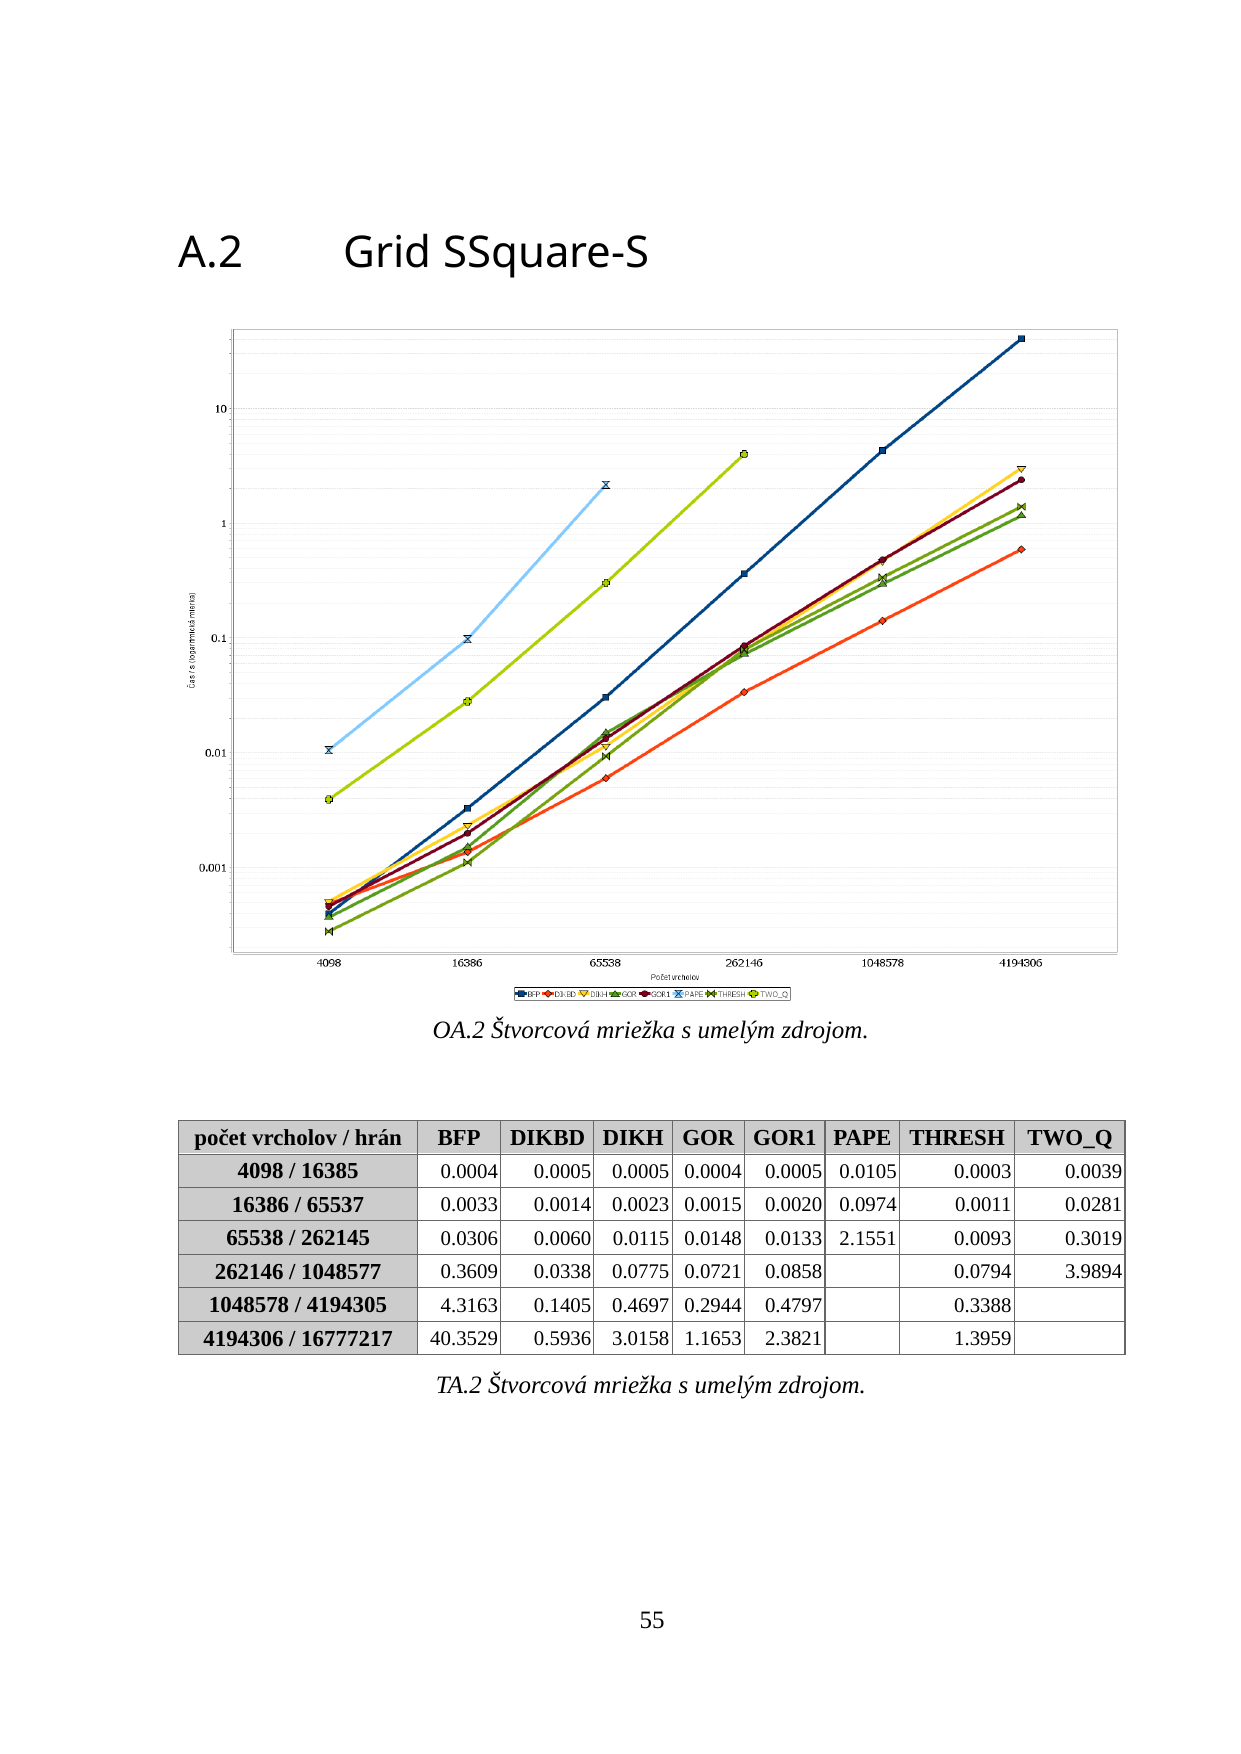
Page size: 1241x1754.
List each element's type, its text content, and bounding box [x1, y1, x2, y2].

table_header GOR [673, 1121, 744, 1153]
table_cell 0.0020 [745, 1188, 824, 1220]
table_header BFP [418, 1121, 500, 1153]
table_cell 0.0105 [826, 1155, 899, 1187]
table_cell 0.3609 [418, 1255, 500, 1287]
table_cell 0.0093 [900, 1221, 1014, 1254]
table_cell 0.0033 [418, 1188, 500, 1220]
text TA.2 Štvorcová mriežka s umelým zdrojom. [178, 1370, 1125, 1399]
table_cell 4098 / 16385 [179, 1155, 417, 1187]
table_header GOR1 [745, 1121, 824, 1153]
table_cell 0.0039 [1015, 1155, 1124, 1187]
table_cell 0.1405 [501, 1288, 593, 1321]
table_cell 1.1653 [673, 1322, 744, 1354]
table_header THRESH [900, 1121, 1014, 1153]
table_cell 0.0338 [501, 1255, 593, 1287]
table_cell 0.0005 [594, 1155, 672, 1187]
table_cell 3.9894 [1015, 1255, 1124, 1287]
table_cell 1.3959 [900, 1322, 1014, 1354]
table_cell 0.0306 [418, 1221, 500, 1254]
table_cell 4.3163 [418, 1288, 500, 1321]
table_cell 0.0023 [594, 1188, 672, 1220]
table_header PAPE [826, 1121, 899, 1153]
table_cell 65538 / 262145 [179, 1221, 417, 1254]
table_cell 0.0011 [900, 1188, 1014, 1220]
table_cell 0.0004 [673, 1155, 744, 1187]
table_cell 0.0775 [594, 1255, 672, 1287]
table_cell 0.0148 [673, 1221, 744, 1254]
table_cell 0.0974 [826, 1188, 899, 1220]
table_cell 0.0794 [900, 1255, 1014, 1287]
table_cell [1015, 1288, 1124, 1321]
table_cell [826, 1288, 899, 1321]
table_cell 0.4697 [594, 1288, 672, 1321]
table_header počet vrcholov / hrán [179, 1121, 417, 1153]
table_cell 16386 / 65537 [179, 1188, 417, 1220]
table_header DIKH [594, 1121, 672, 1153]
table_cell 3.0158 [594, 1322, 672, 1354]
table_cell [826, 1255, 899, 1287]
table_cell 0.0014 [501, 1188, 593, 1220]
picture [180, 325, 1124, 1001]
table_header DIKBD [501, 1121, 593, 1153]
table_cell 40.3529 [418, 1322, 500, 1354]
table_cell 0.3019 [1015, 1221, 1124, 1254]
table_cell 0.0721 [673, 1255, 744, 1287]
table_cell 0.0004 [418, 1155, 500, 1187]
table_cell 0.0005 [745, 1155, 824, 1187]
text OA.2 Štvorcová mriežka s umelým zdrojom. [178, 295, 1125, 1044]
table_cell 1048578 / 4194305 [179, 1288, 417, 1321]
table_cell 0.5936 [501, 1322, 593, 1354]
table_cell 2.3821 [745, 1322, 824, 1354]
table_cell [826, 1322, 899, 1354]
table_cell 0.0003 [900, 1155, 1014, 1187]
table_cell 262146 / 1048577 [179, 1255, 417, 1287]
table_cell 0.0281 [1015, 1188, 1124, 1220]
table_cell 0.4797 [745, 1288, 824, 1321]
table_cell 0.0858 [745, 1255, 824, 1287]
table_cell 2.1551 [826, 1221, 899, 1254]
table_cell 0.0060 [501, 1221, 593, 1254]
table_cell 0.0005 [501, 1155, 593, 1187]
table_cell 0.0015 [673, 1188, 744, 1220]
table_cell [1015, 1322, 1124, 1354]
table_cell 0.2944 [673, 1288, 744, 1321]
subtitle Grid SSquare-S [178, 221, 1125, 280]
table_cell 4194306 / 16777217 [179, 1322, 417, 1354]
table_header TWO_Q [1015, 1121, 1124, 1153]
table_cell 0.3388 [900, 1288, 1014, 1321]
table_cell 0.0115 [594, 1221, 672, 1254]
table_cell 0.0133 [745, 1221, 824, 1254]
